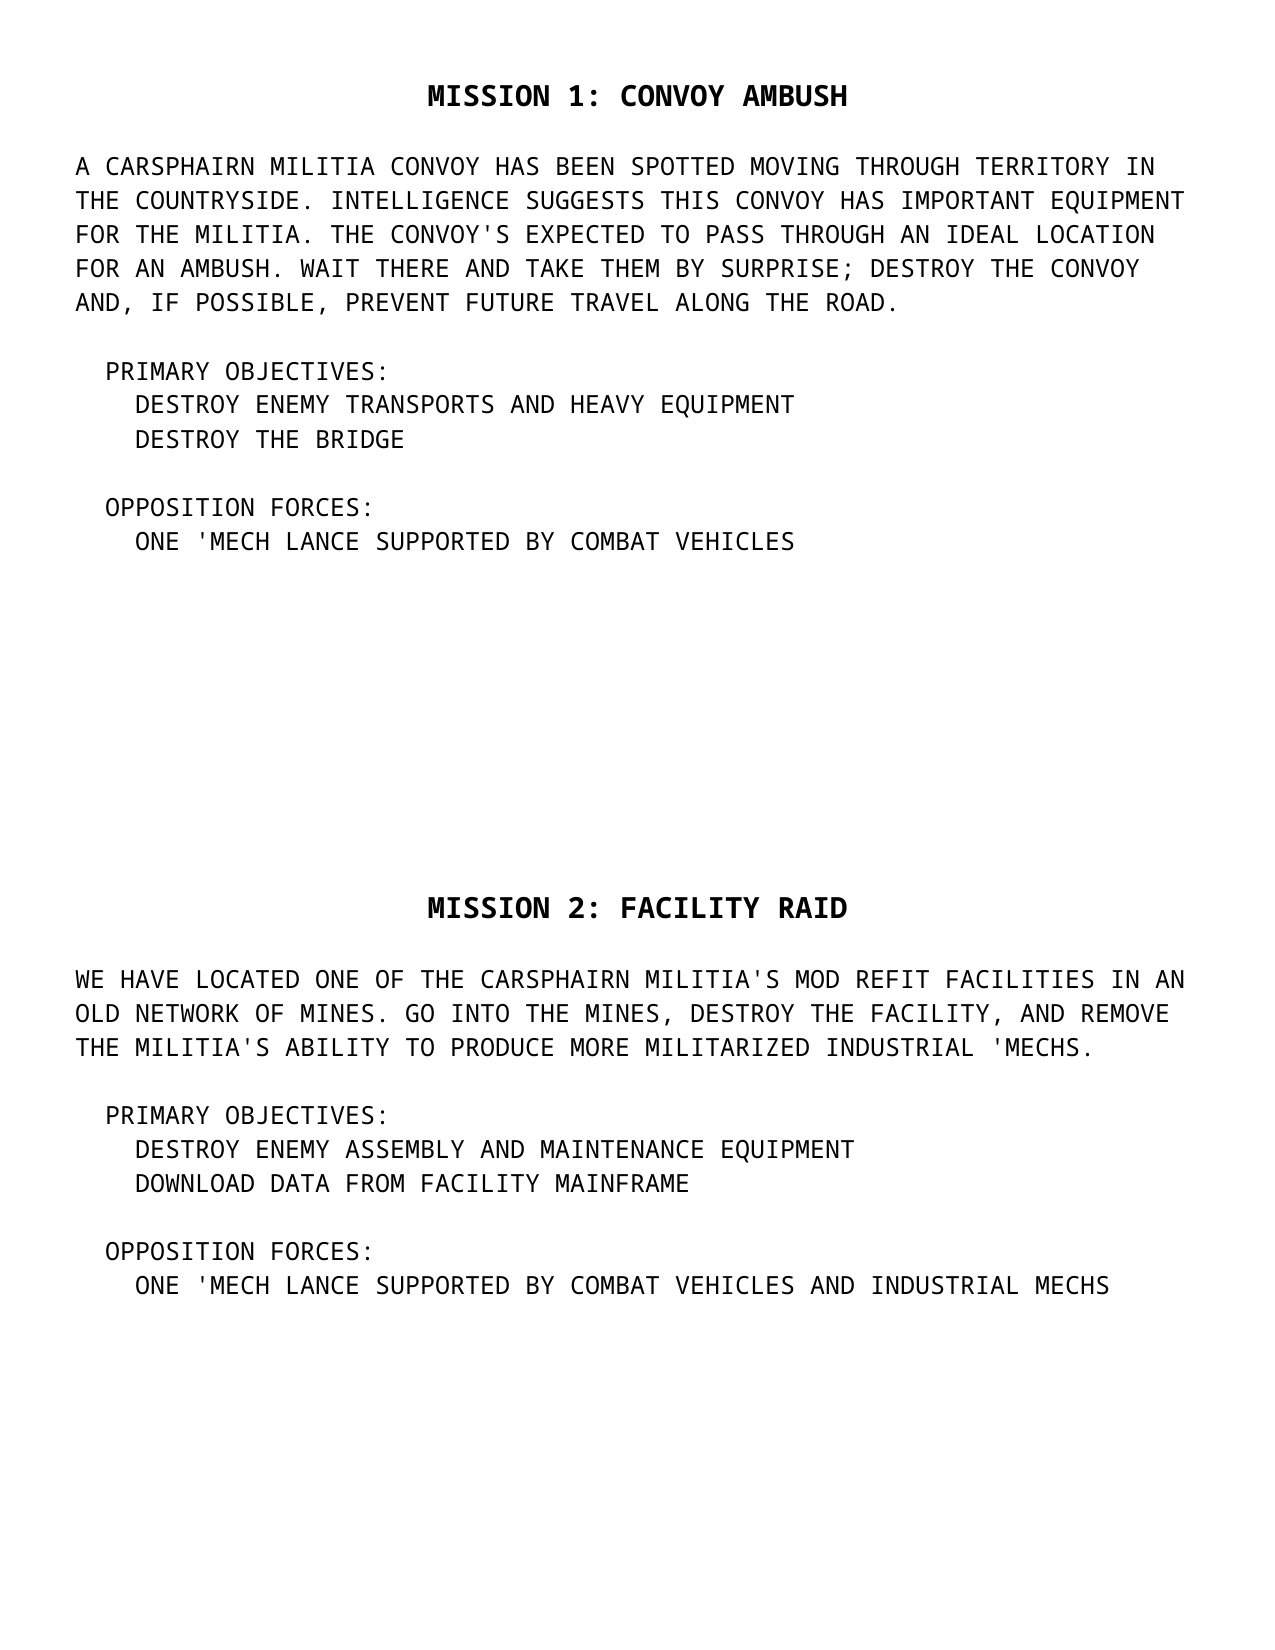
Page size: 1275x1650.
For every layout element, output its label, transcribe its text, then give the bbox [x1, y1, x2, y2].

text DESTROY ENEMY ASSEMBLY AND MAINTENANCE EQUIPMENT [75, 1132, 1200, 1166]
subtitle MISSION 1: CONVOY AMBUSH [75, 75, 1200, 115]
text A CARSPHAIRN MILITIA CONVOY HAS BEEN SPOTTED MOVING THROUGH TERRITORY IN THE COUNTRYSIDE. INTELLIGENCE SUGGESTS THIS CONVOY HAS IMPORTANT EQUIPMENT FOR THE MILITIA. THE CONVOY'S EXPECTED TO PASS THROUGH AN IDEAL LOCATION FOR AN AMBUSH. WAIT THERE AND TAKE THEM BY SURPRISE; DESTROY THE CONVOY AND, IF POSSIBLE, PREVENT FUTURE TRAVEL ALONG THE ROAD. [75, 149, 1200, 319]
subtitle MISSION 2: FACILITY RAID [75, 830, 1200, 927]
text OPPOSITION FORCES: [75, 489, 1200, 523]
text DESTROY THE BRIDGE [75, 421, 1200, 455]
text DOWNLOAD DATA FROM FACILITY MAINFRAME [75, 1166, 1200, 1200]
text PRIMARY OBJECTIVES: [75, 353, 1200, 387]
text ONE 'MECH LANCE SUPPORTED BY COMBAT VEHICLES AND INDUSTRIAL MECHS [75, 1268, 1200, 1302]
text WE HAVE LOCATED ONE OF THE CARSPHAIRN MILITIA'S MOD REFIT FACILITIES IN AN OLD NETWORK OF MINES. GO INTO THE MINES, DESTROY THE FACILITY, AND REMOVE THE MILITIA'S ABILITY TO PRODUCE MORE MILITARIZED INDUSTRIAL 'MECHS. [75, 961, 1200, 1063]
text ONE 'MECH LANCE SUPPORTED BY COMBAT VEHICLES [75, 523, 1200, 592]
text PRIMARY OBJECTIVES: [75, 1097, 1200, 1132]
text OPPOSITION FORCES: [75, 1234, 1200, 1268]
text DESTROY ENEMY TRANSPORTS AND HEAVY EQUIPMENT [75, 387, 1200, 421]
